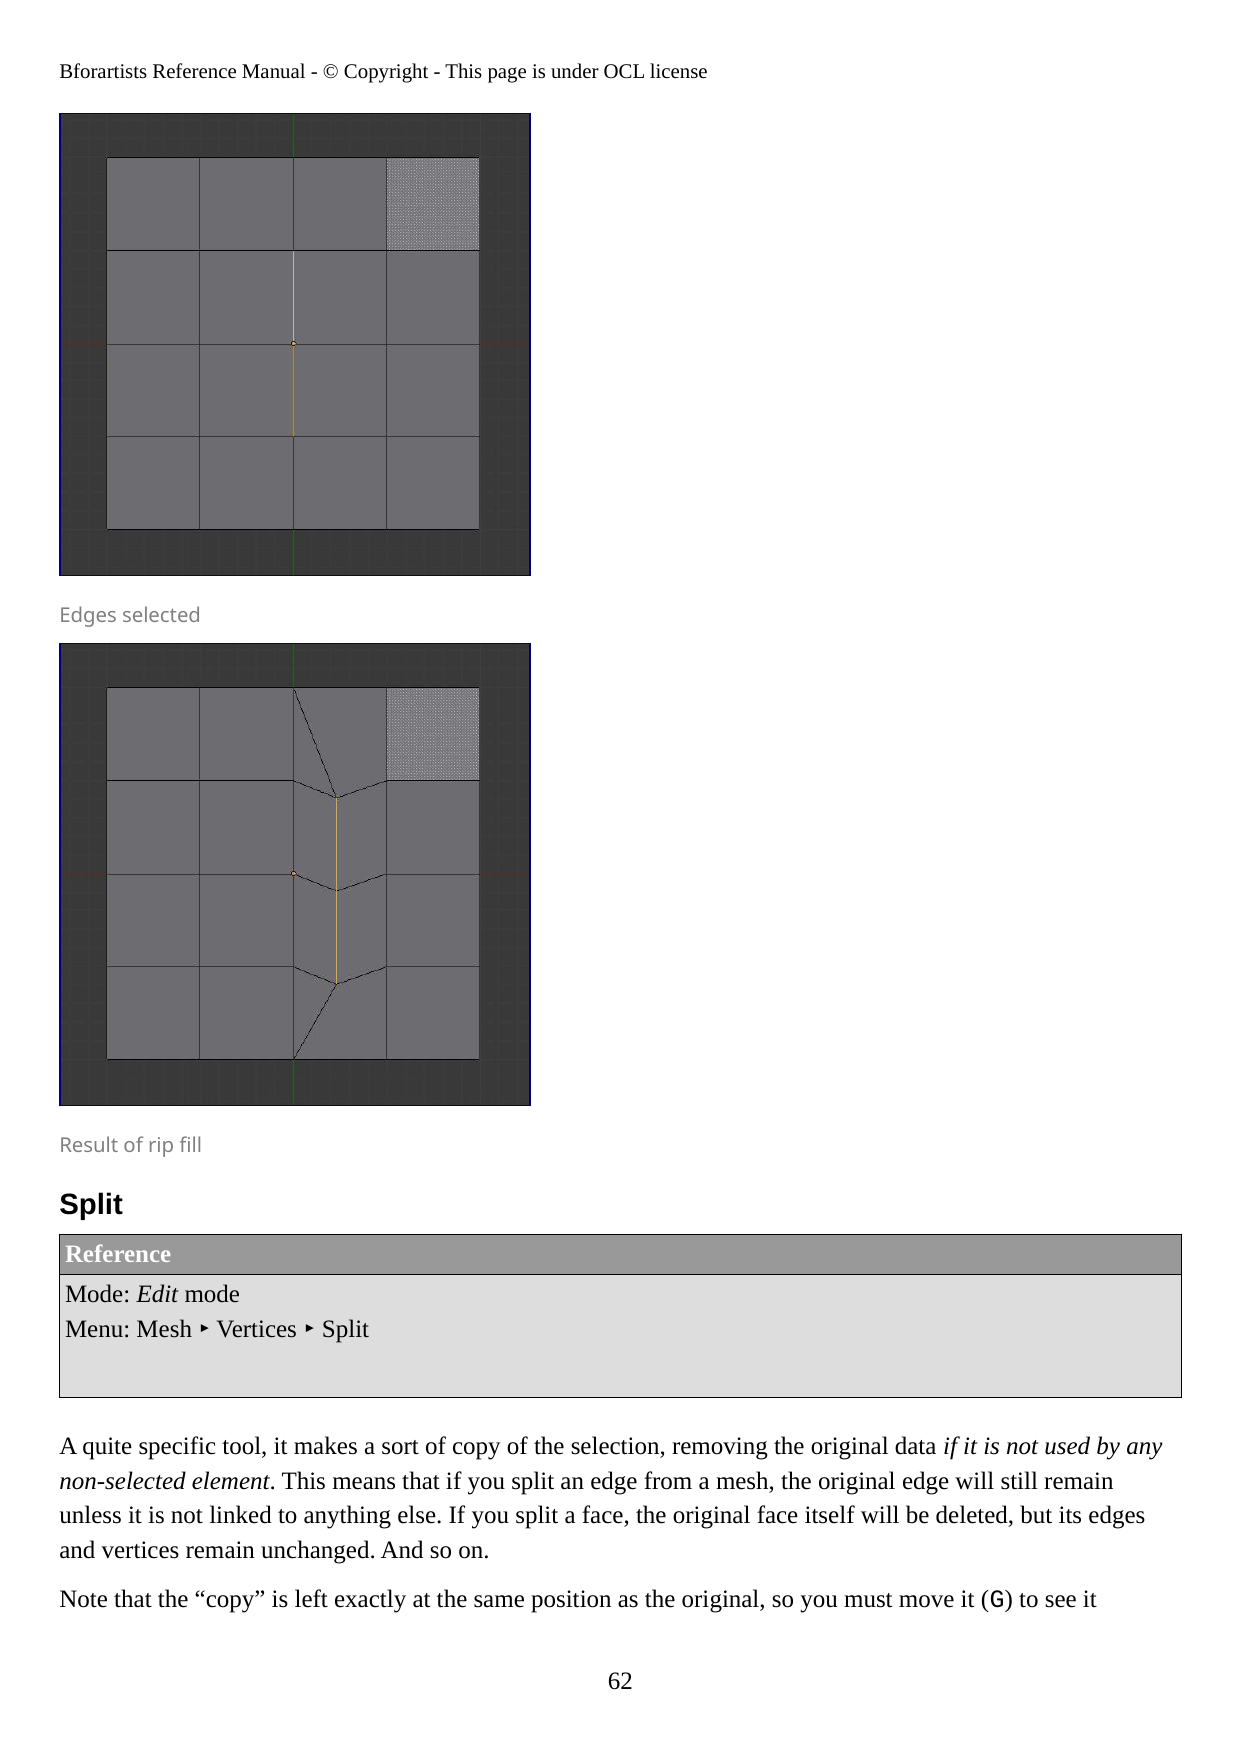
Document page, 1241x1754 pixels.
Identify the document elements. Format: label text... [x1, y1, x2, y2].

text Note that the “copy” is left exactly at the same position as the original, so you must move it (G) to see it [59, 1584, 1181, 1615]
picture [61, 644, 529, 1105]
text Result of rip fill [59, 1127, 1181, 1158]
text Edges selected [59, 597, 1181, 628]
table_header Reference [60, 1235, 1181, 1274]
subtitle Split [59, 1187, 1181, 1221]
table_cell Mode: Edit mode Menu: Mesh ‣ Vertices ‣ Split [60, 1275, 1181, 1397]
picture [61, 114, 529, 575]
text A quite specific tool, it makes a sort of copy of the selection, removing the original data if it is not used by any non-selected element. This means that if you split an edge from a mesh, the original edge will still remain unless it is not linked to anything else. If you split a face, the original face itself will be deleted, but its edges and vertices remain unchanged. And so on. [59, 1431, 1181, 1563]
